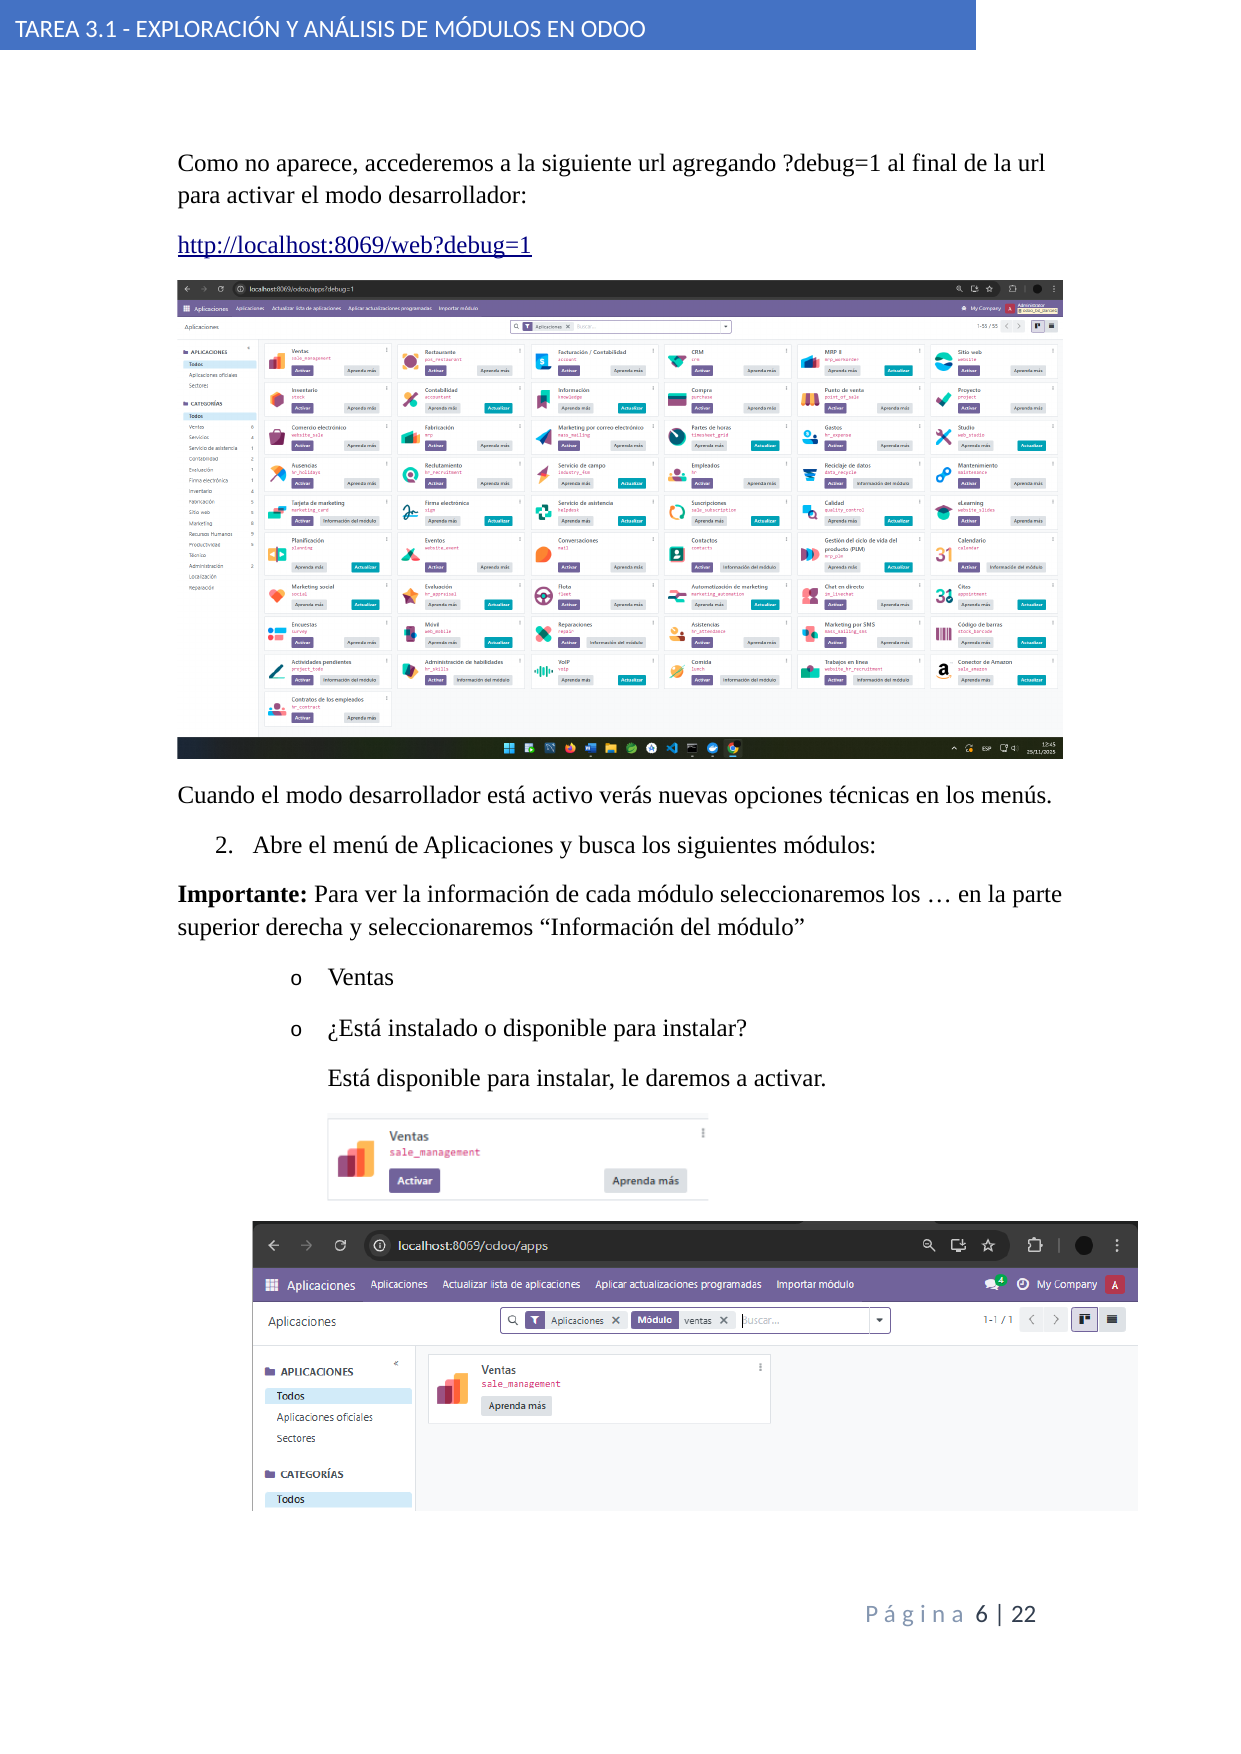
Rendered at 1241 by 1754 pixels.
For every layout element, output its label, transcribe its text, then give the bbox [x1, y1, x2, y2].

list Abre el menú de Aplicaciones y busca los siguientes módulos: [215, 830, 1063, 858]
text Como no aparece, accederemos a la siguiente url agregando ?debug=1 al final de la url para activar el modo desarrollador: [177, 148, 1063, 209]
text Cuando el modo desarrollador está activo verás nuevas opciones técnicas en los menús. [177, 780, 1063, 809]
text Está disponible para instalar, le daremos a activar. [327, 1063, 1063, 1092]
text http://localhost:8069/web?debug=1 [177, 230, 1063, 259]
text Importante: Para ver la información de cada módulo seleccionaremos los … en la parte superior derecha y seleccionaremos “Información del módulo” [177, 879, 1063, 941]
list Ventas [290, 962, 1063, 992]
list ¿Está instalado o disponible para instalar? [290, 1013, 1063, 1042]
